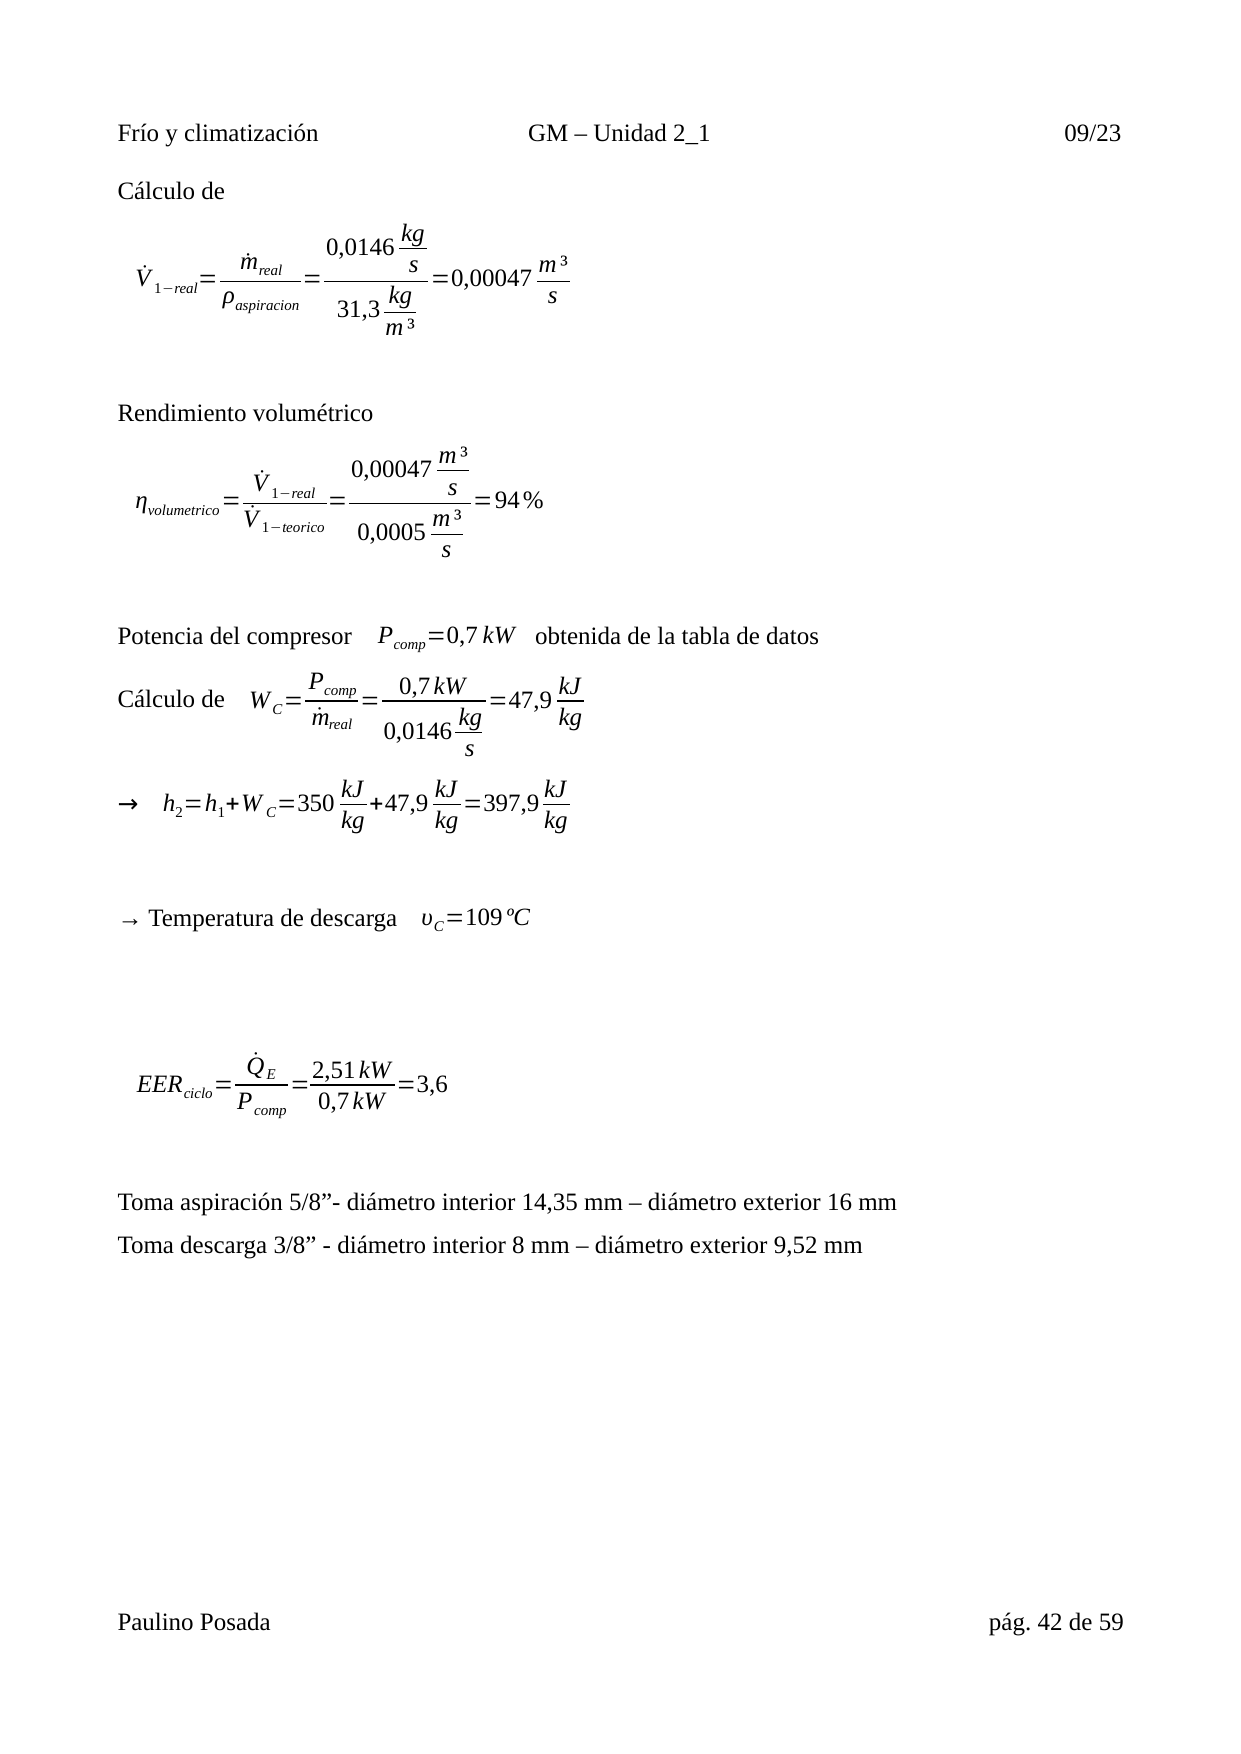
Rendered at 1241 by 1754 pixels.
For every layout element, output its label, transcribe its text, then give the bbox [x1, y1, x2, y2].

text Potencia del compresor obtenida de la tabla de datos [117, 621, 1123, 653]
text Cálculo de [117, 176, 1123, 205]
text Rendimiento volumétrico [117, 398, 1123, 427]
text Toma aspiración 5/8”- diámetro interior 14,35 mm – diámetro exterior 16 mm [117, 1187, 1123, 1215]
text → Temperatura de descarga [117, 903, 1123, 935]
text Cálculo de [117, 667, 1123, 761]
text Toma descarga 3/8” - diámetro interior 8 mm – diámetro exterior 9,52 mm [117, 1230, 1123, 1258]
text → [117, 776, 1123, 835]
